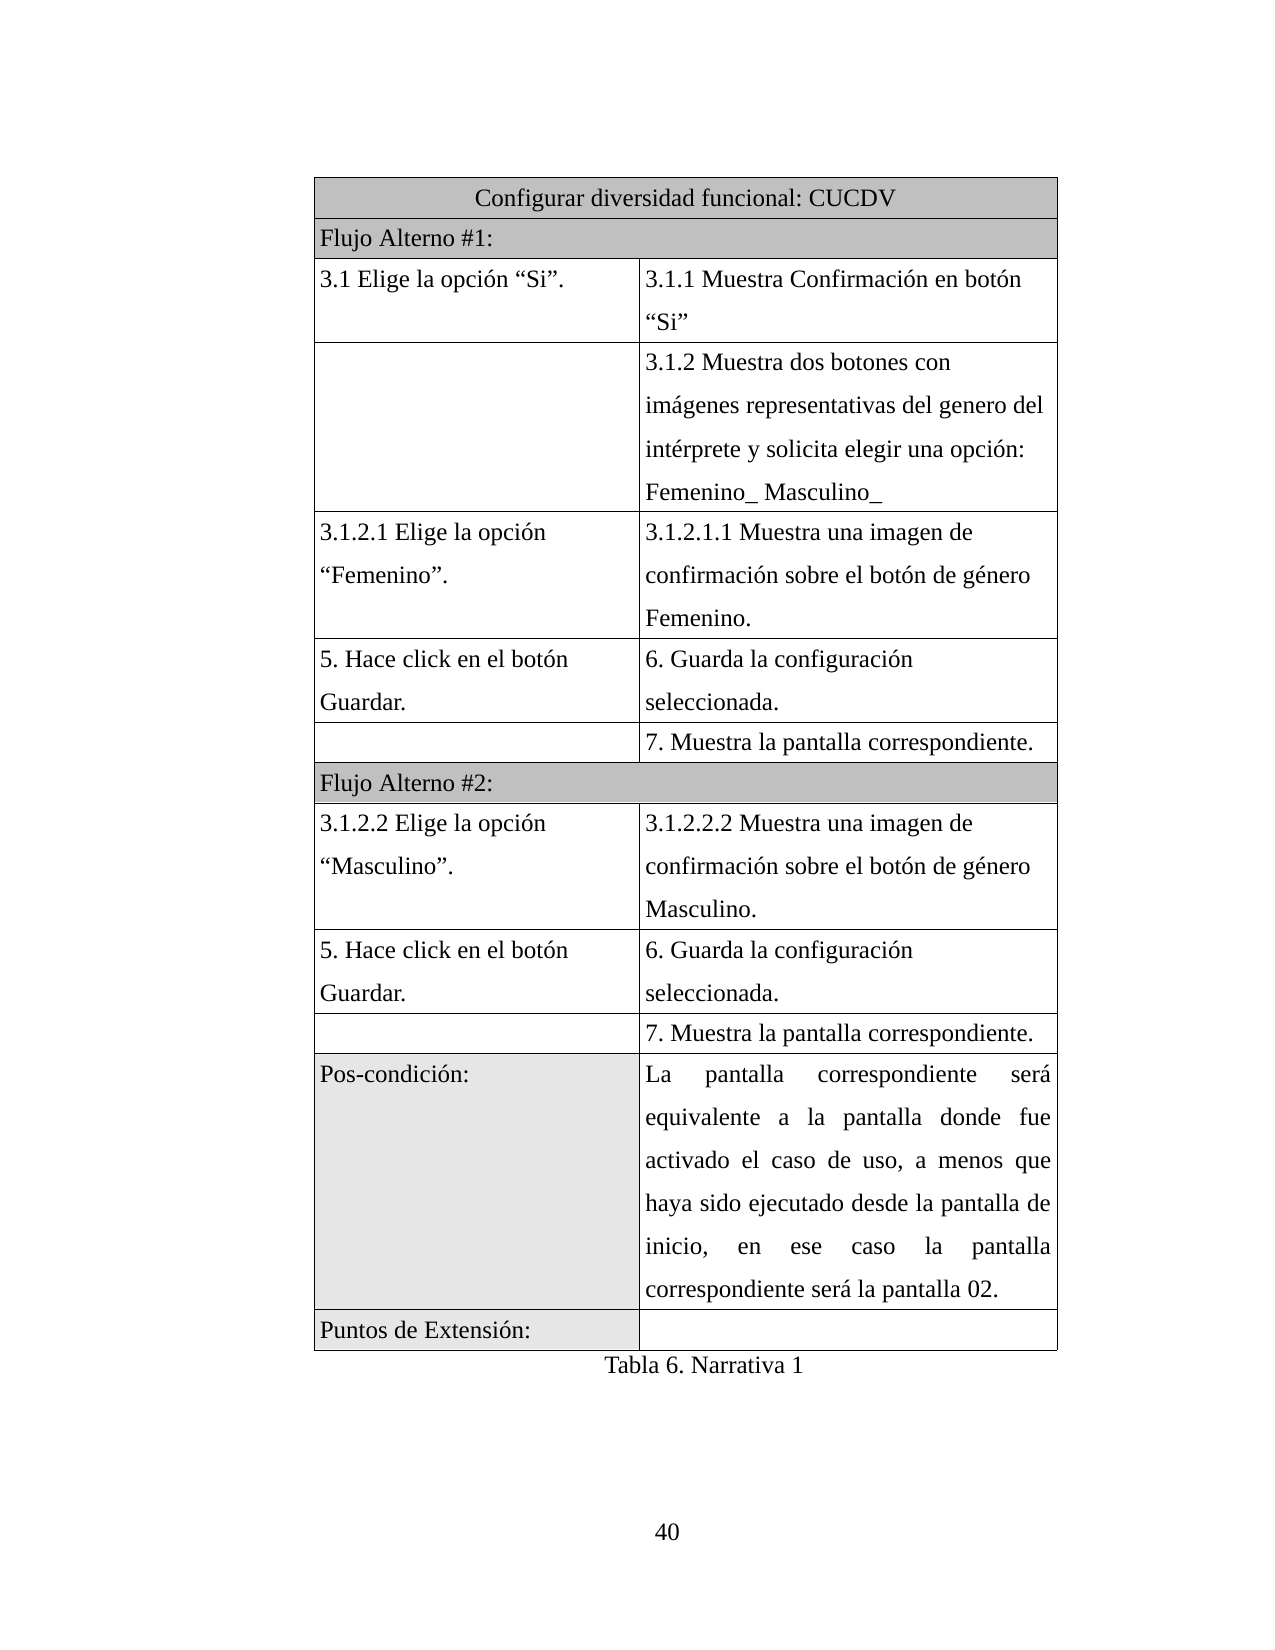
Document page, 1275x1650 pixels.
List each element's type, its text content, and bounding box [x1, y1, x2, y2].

table_cell 3.1 Elige la opción “Si”. [315, 259, 639, 342]
table_cell 3.1.2.2.2 Muestra una imagen de confirmación sobre el botón de género Masculino. [640, 804, 1057, 929]
text Tabla 6. Narrativa 1 [236, 1350, 1098, 1378]
table_header Configurar diversidad funcional: CUCDV [315, 178, 1057, 218]
table_cell Flujo Alterno #2: [315, 763, 1057, 802]
table_cell 6. Guarda la configuración seleccionada. [640, 639, 1057, 722]
table_cell 3.1.2.1.1 Muestra una imagen de confirmación sobre el botón de género Femenino. [640, 512, 1057, 638]
table_cell 6. Guarda la configuración seleccionada. [640, 930, 1057, 1013]
table_cell [640, 1310, 1057, 1349]
table_cell 7. Muestra la pantalla correspondiente. [640, 723, 1057, 762]
table_cell 3.1.2.1 Elige la opción “Femenino”. [315, 512, 639, 638]
table_cell [315, 343, 639, 511]
table_cell 7. Muestra la pantalla correspondiente. [640, 1014, 1057, 1053]
table_cell 3.1.2 Muestra dos botones con imágenes representativas del genero del intérprete y solicita elegir una opción: Femenino_ Masculino_ [640, 343, 1057, 511]
table_cell 3.1.2.2 Elige la opción “Masculino”. [315, 804, 639, 929]
table_cell Puntos de Extensión: [315, 1310, 639, 1349]
table_cell 3.1.1 Muestra Confirmación en botón “Si” [640, 259, 1057, 342]
table_cell 5. Hace click en el botón Guardar. [315, 930, 639, 1013]
table_cell [315, 1014, 639, 1053]
table_cell Flujo Alterno #1: [315, 219, 1057, 258]
table_cell 5. Hace click en el botón Guardar. [315, 639, 639, 722]
table_cell Pos-condición: [315, 1054, 639, 1309]
table_cell [315, 723, 639, 762]
table_cell La pantalla correspondiente será equivalente a la pantalla donde fue activado el caso de uso, a menos que haya sido ejecutado desde la pantalla de inicio, en ese caso la pantalla correspondiente será la pantalla 02. [640, 1054, 1057, 1309]
